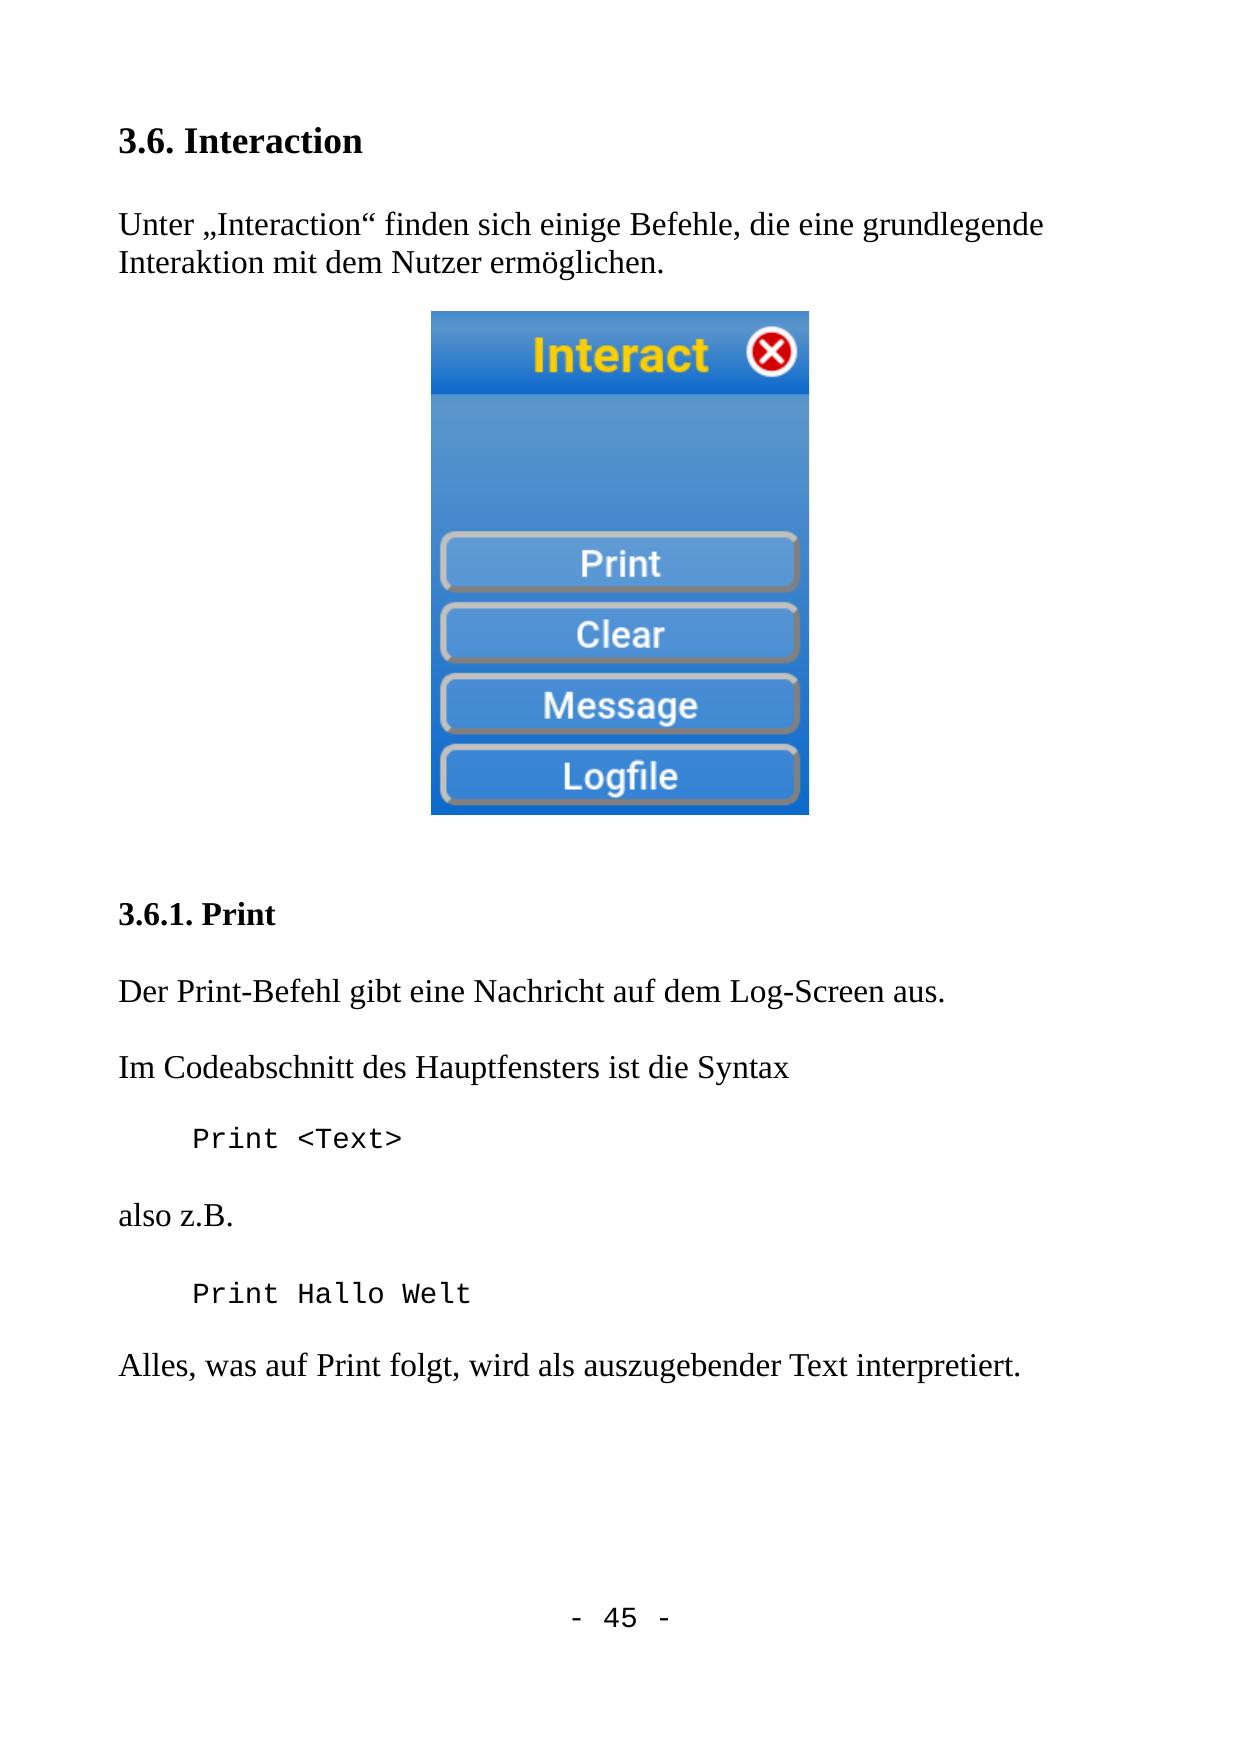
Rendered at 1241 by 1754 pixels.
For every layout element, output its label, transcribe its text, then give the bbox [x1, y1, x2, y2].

text 3.6.1. Print [118, 894, 1122, 933]
text Im Codeabschnitt des Hauptfensters ist die Syntax [118, 1048, 1122, 1086]
picture [431, 311, 810, 815]
text Print <Text> [118, 1124, 1122, 1157]
text Unter „Interaction“ finden sich einige Befehle, die eine grundlegende Interaktion mit dem Nutzer ermöglichen. [118, 204, 1122, 281]
text 3.6. Interaction [118, 118, 1122, 161]
text Alles, was auf Print folgt, wird als auszugebender Text interpretiert. [118, 1345, 1122, 1384]
text also z.B. [118, 1196, 1122, 1234]
text Der Print-Befehl gibt eine Nachricht auf dem Log-Screen aus. [118, 971, 1122, 1009]
text Print Hallo Welt [118, 1272, 1122, 1312]
